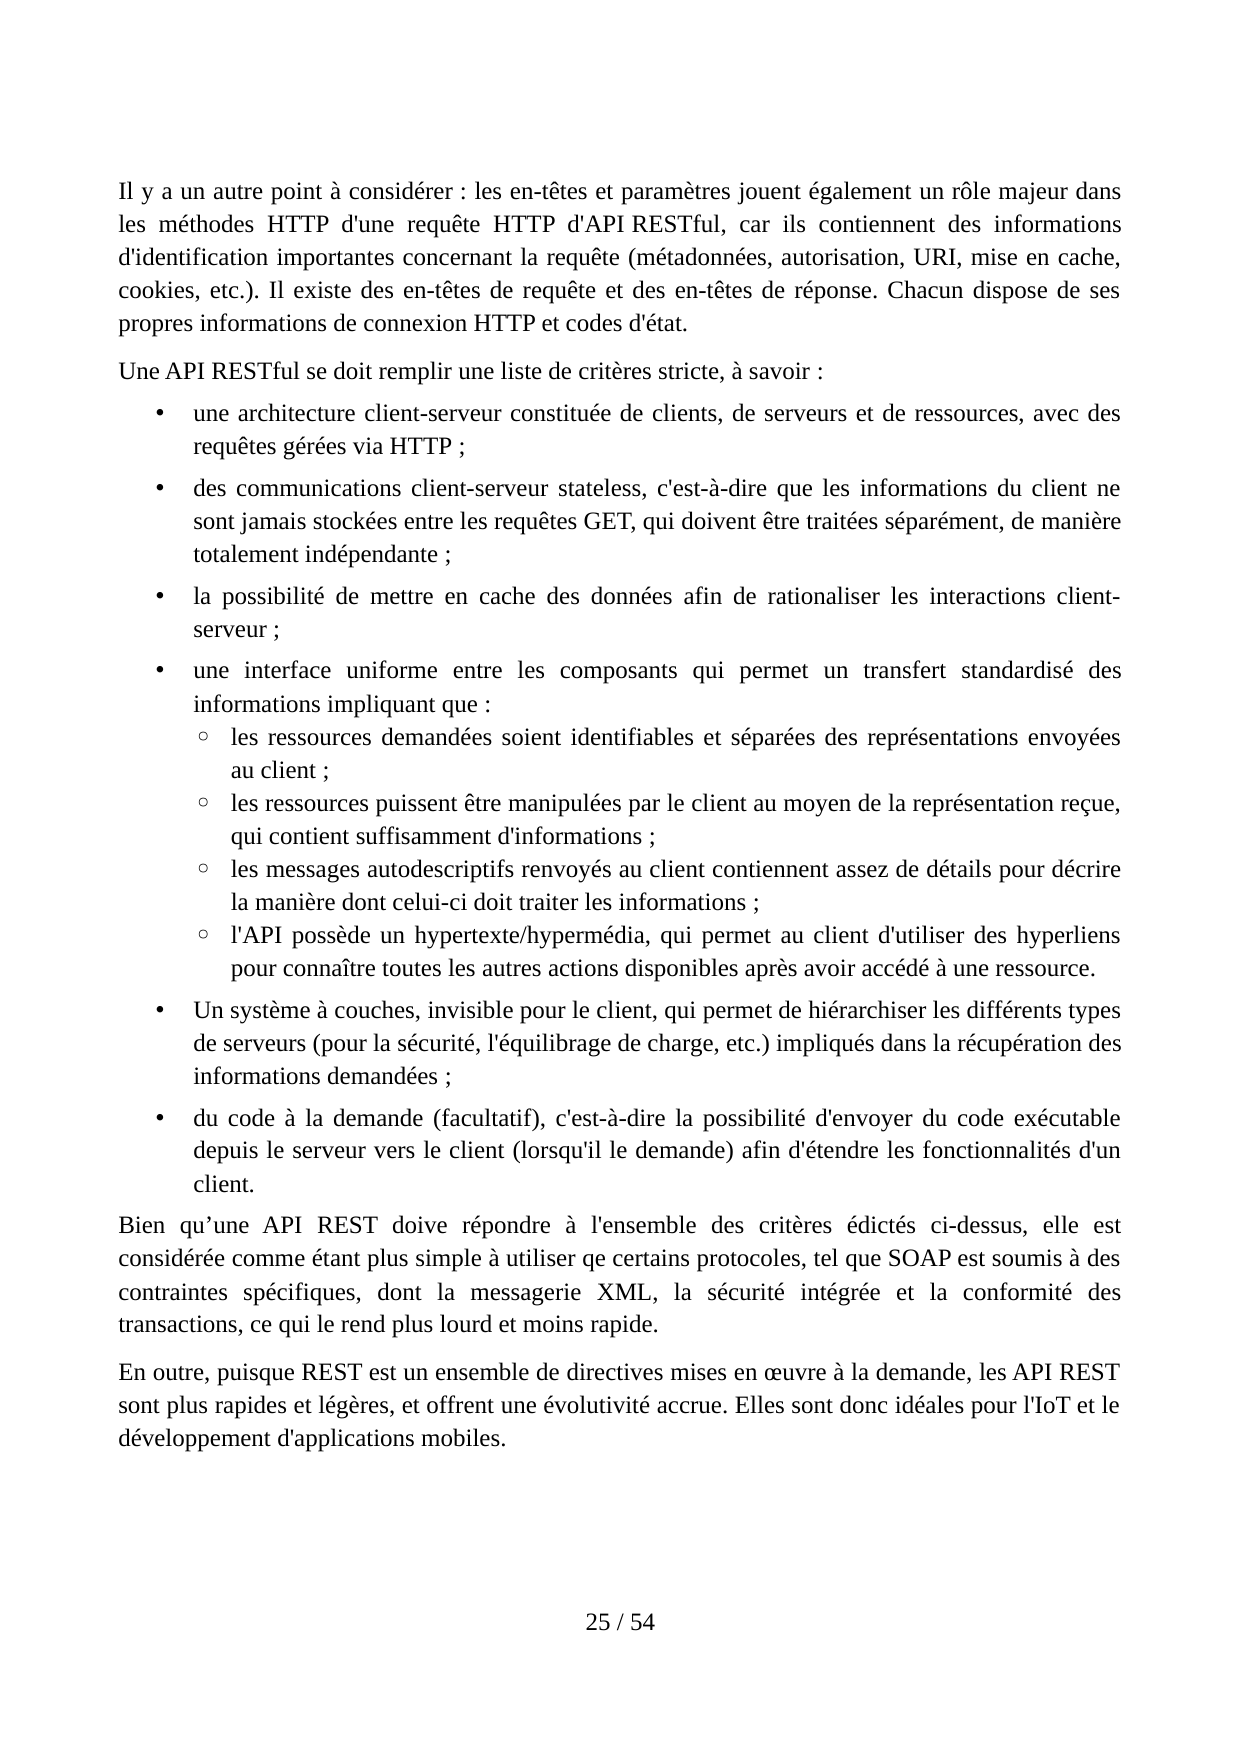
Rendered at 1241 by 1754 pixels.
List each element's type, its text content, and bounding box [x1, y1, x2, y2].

list du code à la demande (facultatif), c'est-à-dire la possibilité d'envoyer du code exécutable depuis le serveur vers le client (lorsqu'il le demande) afin d'étendre les fonctionnalités d'un client. [156, 1103, 1122, 1197]
list une interface uniforme entre les composants qui permet un transfert standardisé des informations impliquant que : [156, 656, 1122, 717]
list la possibilité de mettre en cache des données afin de rationaliser les interactions client-serveur ; [156, 581, 1122, 642]
list les ressources puissent être manipulées par le client au moyen de la représentation reçue, qui contient suffisamment d'informations ; [193, 788, 1122, 849]
text Il y a un autre point à considérer : les en-têtes et paramètres jouent également un rôle majeur dans les méthodes HTTP d'une requête HTTP d'API RESTful, car ils contiennent des informations d'identification importantes concernant la requête (métadonnées, autorisation, URI, mise en cache, cookies, etc.). Il existe des en-têtes de requête et des en-têtes de réponse. Chacun dispose de ses propres informations de connexion HTTP et codes d'état. [118, 176, 1122, 337]
text Une API RESTful se doit remplir une liste de critères stricte, à savoir : [118, 356, 1122, 385]
list les ressources demandées soient identifiables et séparées des représentations envoyées au client ; [193, 722, 1122, 783]
list des communications client-serveur stateless, c'est-à-dire que les informations du client ne sont jamais stockées entre les requêtes GET, qui doivent être traitées séparément, de manière totalement indépendante ; [156, 473, 1122, 568]
text En outre, puisque REST est un ensemble de directives mises en œuvre à la demande, les API REST sont plus rapides et légères, et offrent une évolutivité accrue. Elles sont donc idéales pour l'IoT et le développement d'applications mobiles. [118, 1357, 1122, 1452]
list une architecture client-serveur constituée de clients, de serveurs et de ressources, avec des requêtes gérées via HTTP ; [156, 398, 1122, 460]
list Un système à couches, invisible pour le client, qui permet de hiérarchiser les différents types de serveurs (pour la sécurité, l'équilibrage de charge, etc.) impliqués dans la récupération des informations demandées ; [156, 995, 1122, 1089]
text Bien qu’une API REST doive répondre à l'ensemble des critères édictés ci-dessus, elle est considérée comme étant plus simple à utiliser qe certains protocoles, tel que SOAP est soumis à des contraintes spécifiques, dont la messagerie XML, la sécurité intégrée et la conformité des transactions, ce qui le rend plus lourd et moins rapide. [118, 1211, 1122, 1338]
list l'API possède un hypertexte/hypermédia, qui permet au client d'utiliser des hyperliens pour connaître toutes les autres actions disponibles après avoir accédé à une ressource. [193, 920, 1122, 982]
list les messages autodescriptifs renvoyés au client contiennent assez de détails pour décrire la manière dont celui-ci doit traiter les informations ; [193, 854, 1122, 916]
